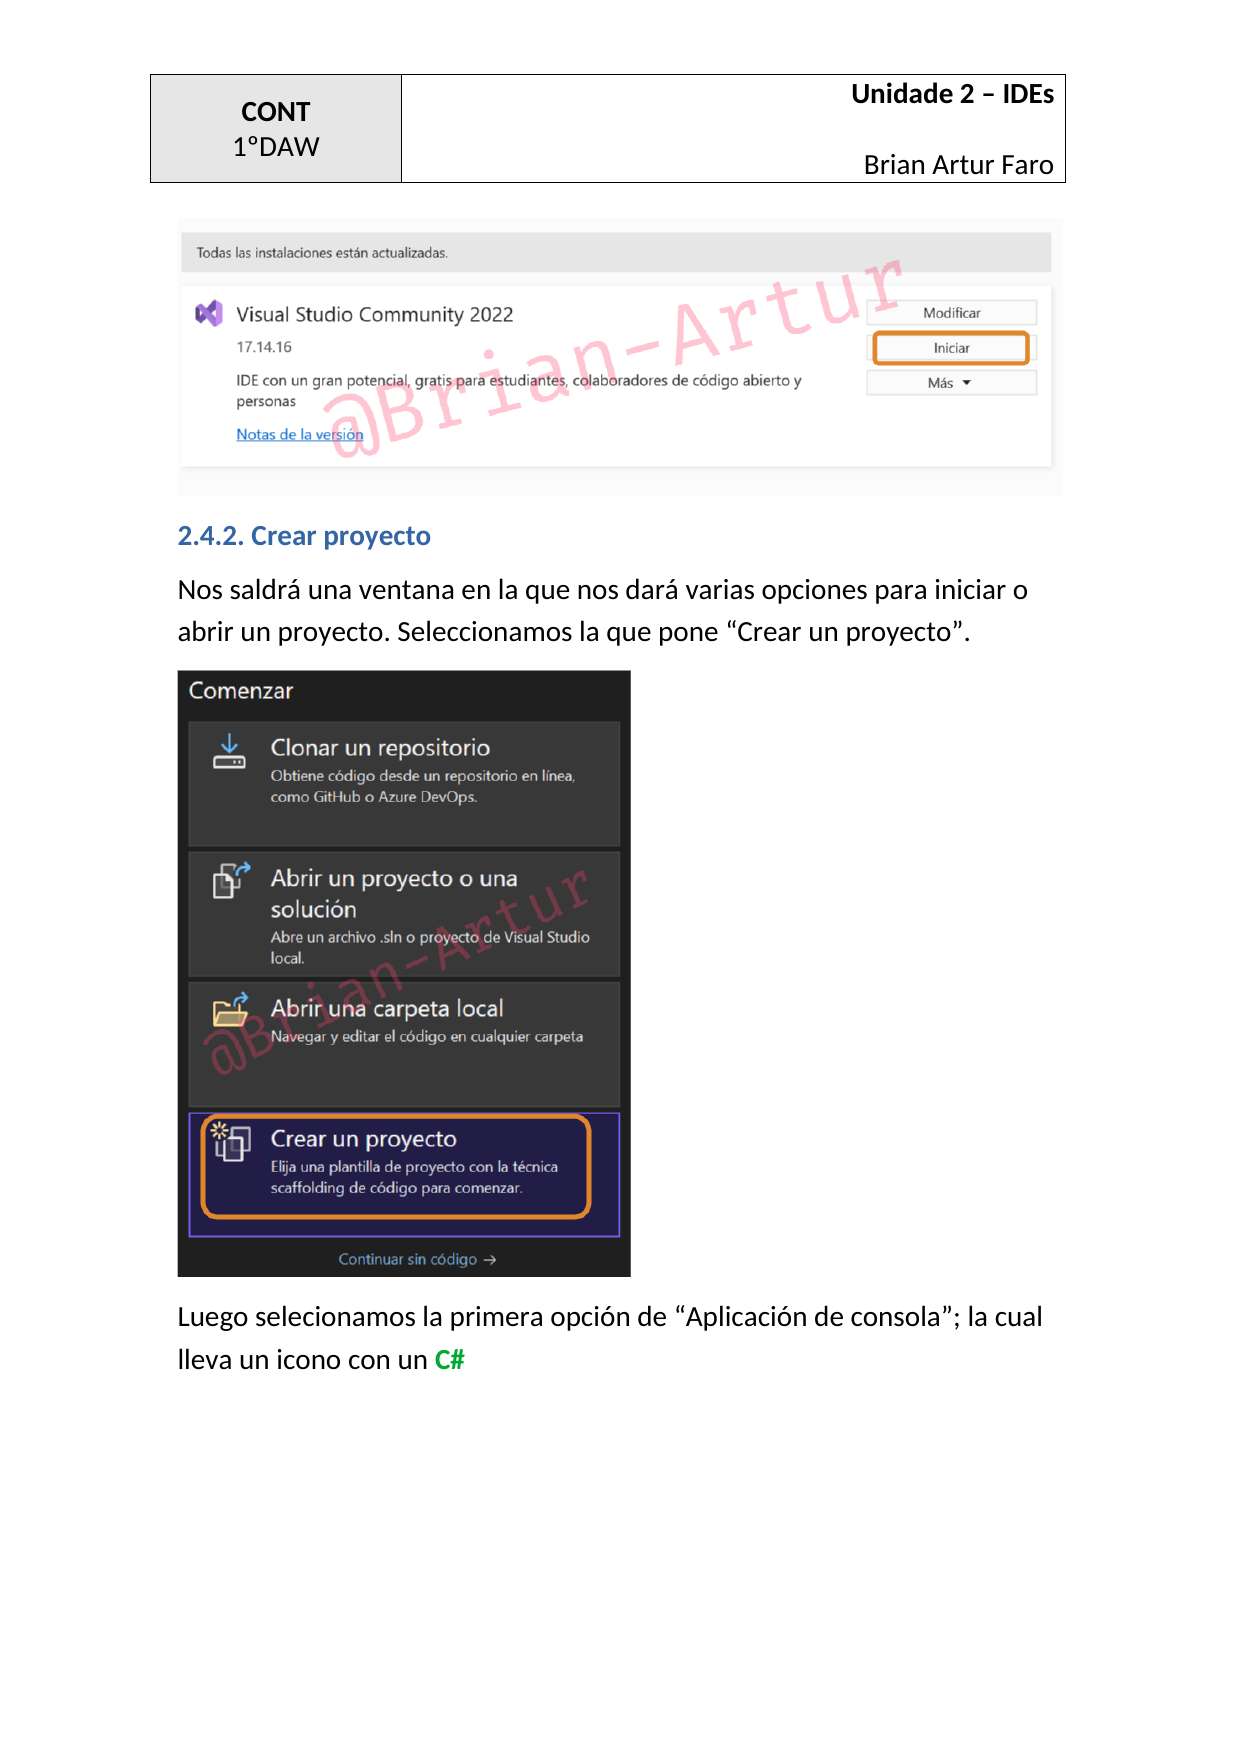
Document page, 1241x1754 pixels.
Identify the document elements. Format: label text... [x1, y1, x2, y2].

picture [177, 670, 631, 1277]
text Luego selecionamos la primera opción de “Aplicación de consola”; la cual lleva un icono con un C# [177, 1298, 1063, 1376]
picture [177, 218, 1063, 496]
subtitle 2.4.2. Crear proyecto [177, 517, 1063, 553]
text Nos saldrá una ventana en la que nos dará varias opciones para iniciar o abrir un proyecto. Seleccionamos la que pone “Crear un proyecto”. [177, 571, 1063, 649]
